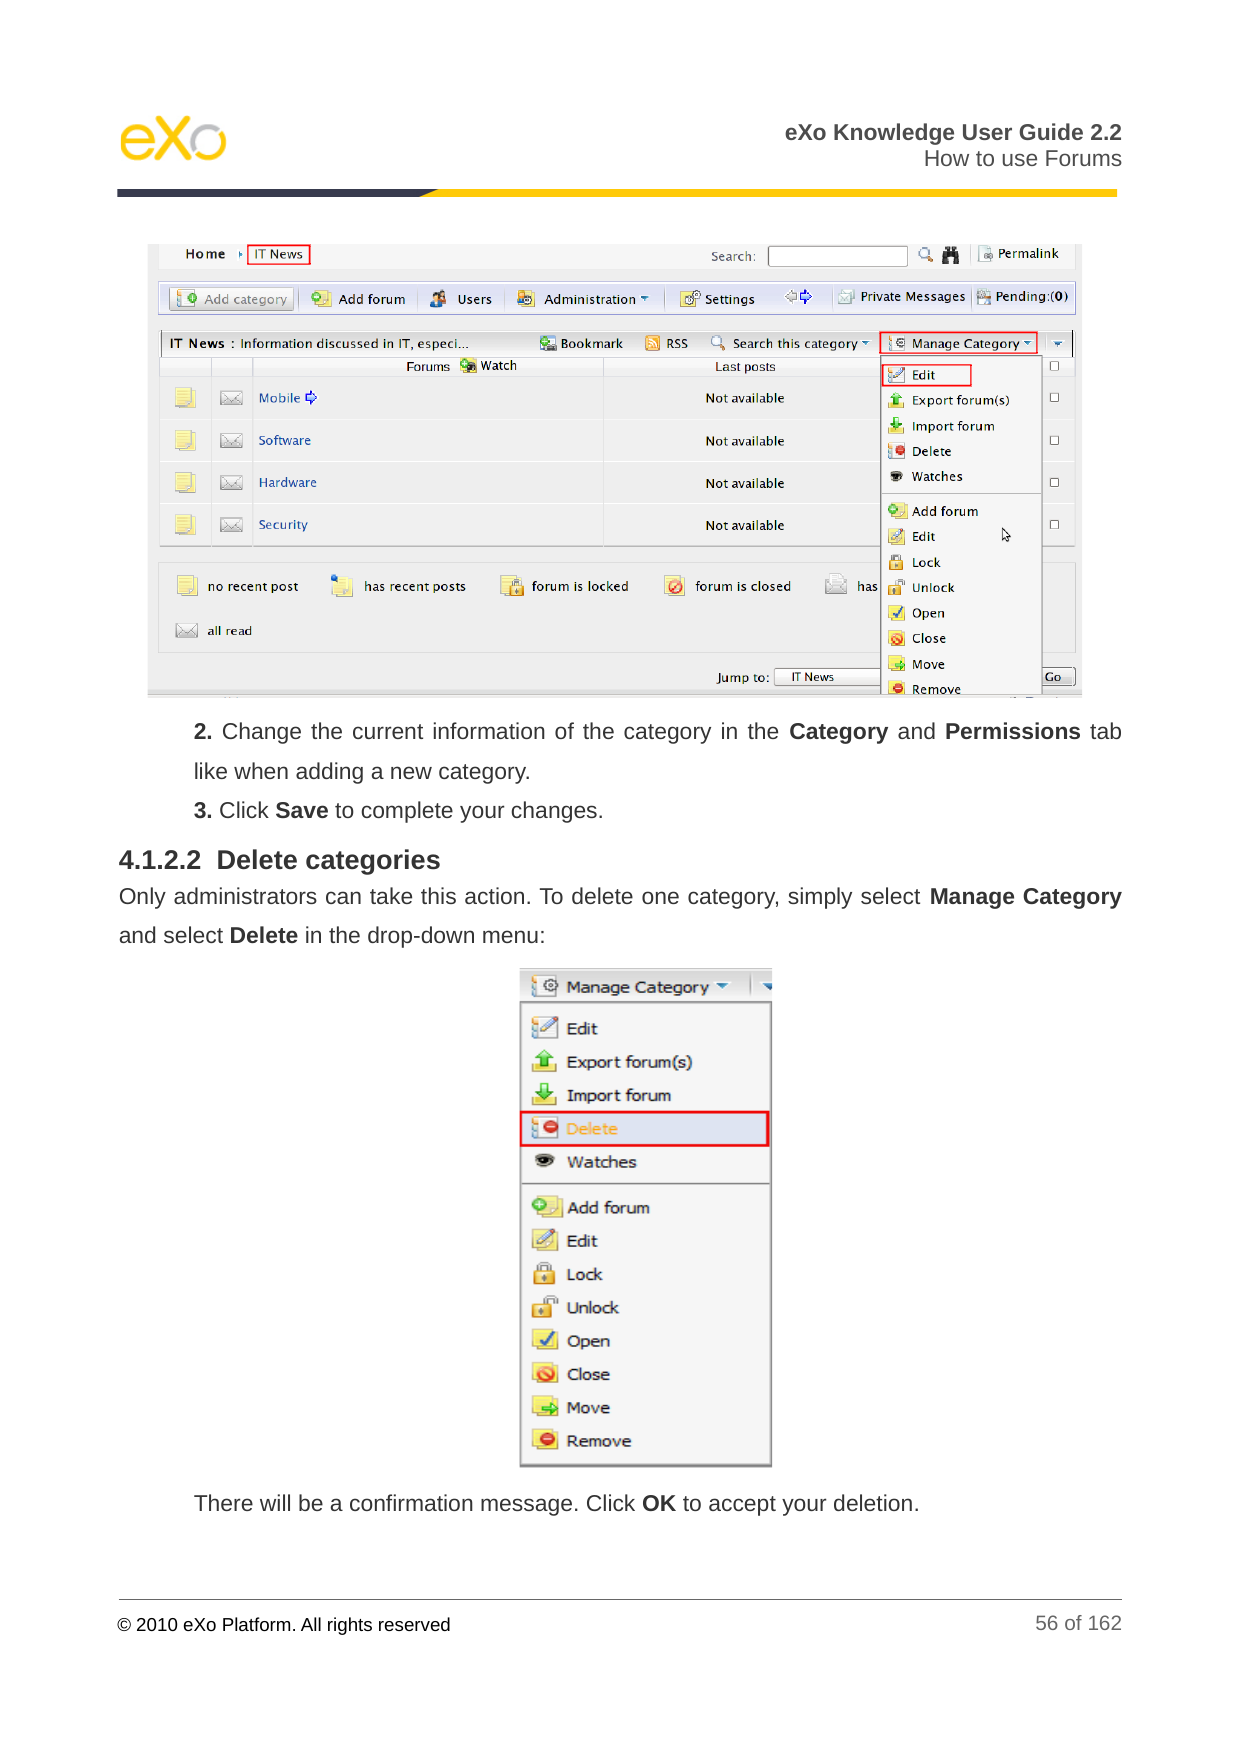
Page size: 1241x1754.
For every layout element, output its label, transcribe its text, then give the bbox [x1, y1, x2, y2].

picture [120, 115, 227, 161]
picture [147, 244, 1083, 698]
list There will be a confirmation message. Click OK to accept your deletion. [156, 962, 1122, 1516]
picture [519, 968, 773, 1469]
text Only administrators can take this action. To delete one category, simply select Manage Category and select Delete in the drop-down menu: [118, 883, 1122, 949]
list 3. Click Save to complete your changes. [156, 797, 1122, 824]
list 2. Change the current information of the category in the Category and Permissions tab like when adding a new category. [156, 223, 1122, 784]
subtitle Delete categories [118, 844, 1122, 876]
picture [117, 189, 1118, 197]
